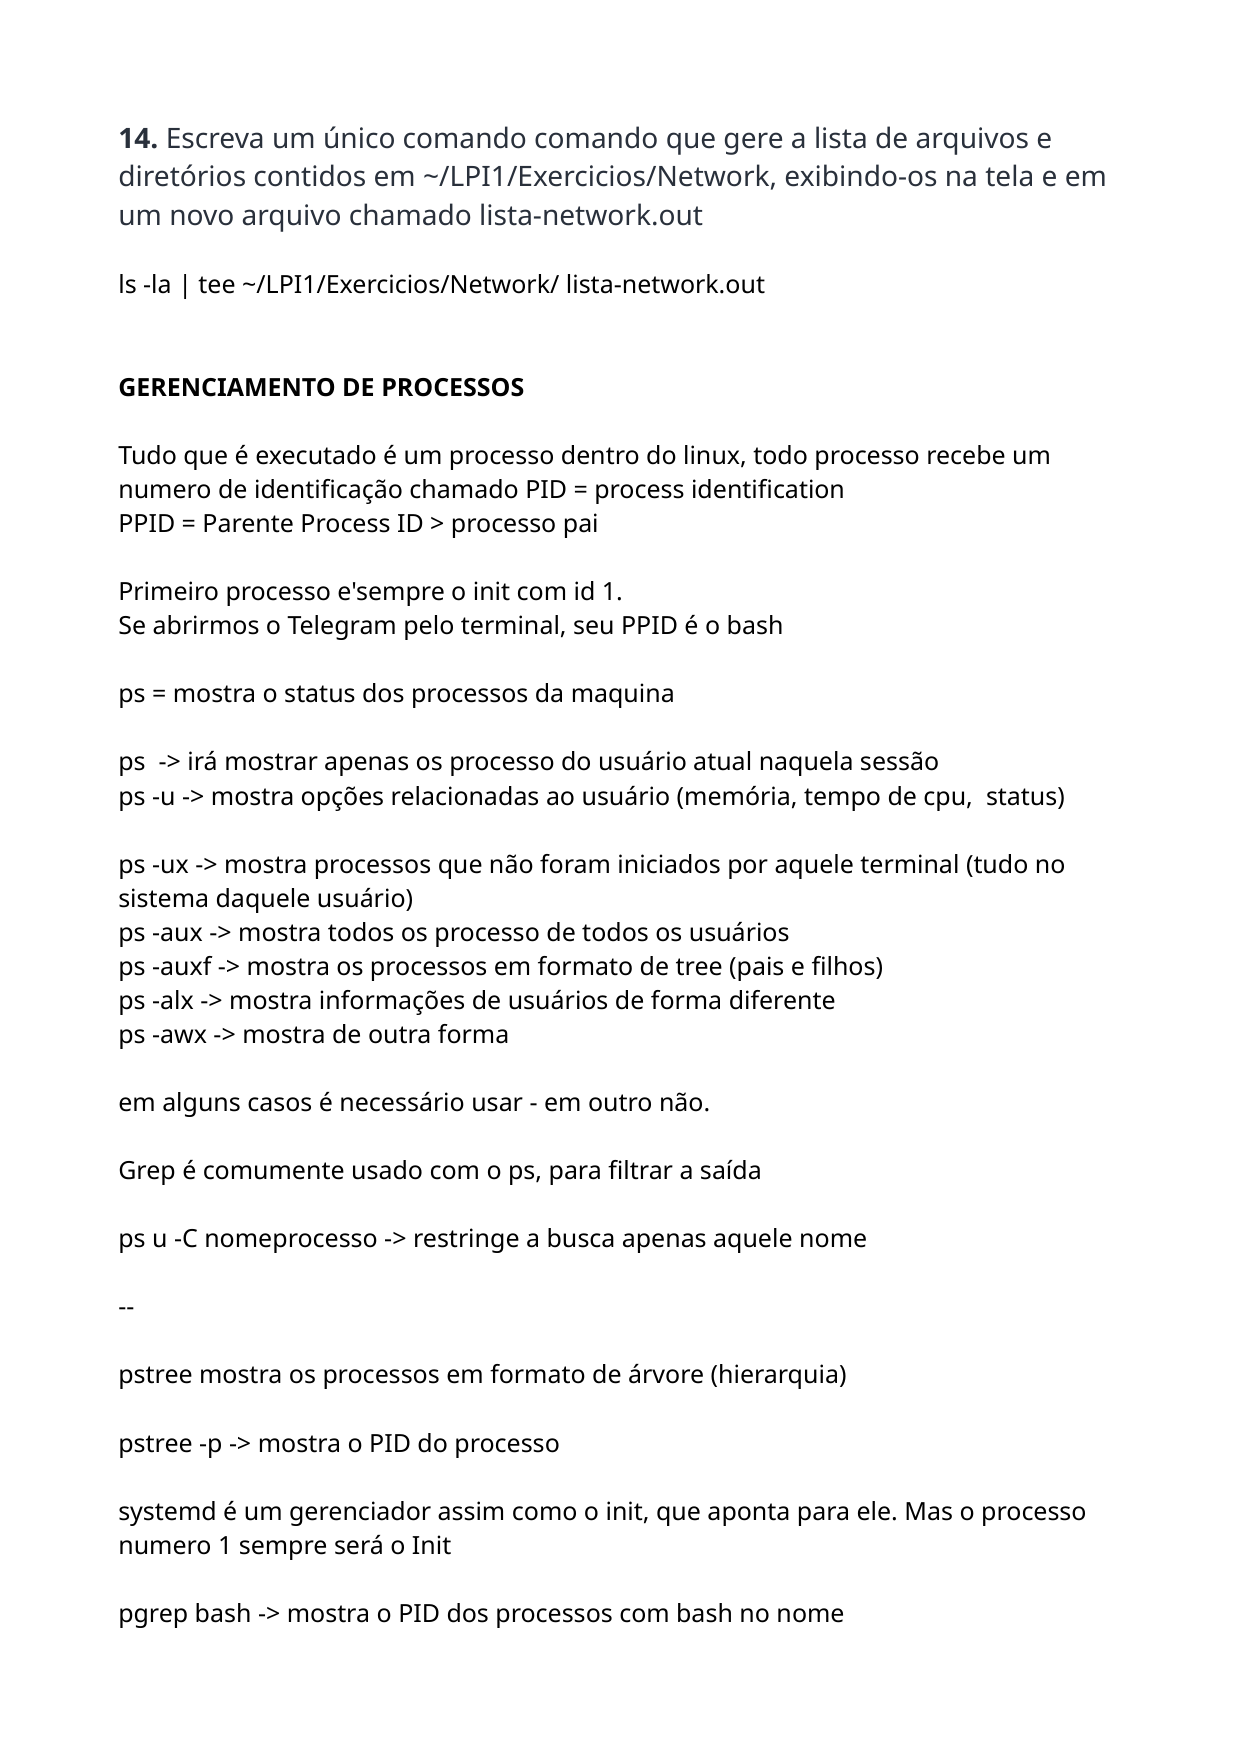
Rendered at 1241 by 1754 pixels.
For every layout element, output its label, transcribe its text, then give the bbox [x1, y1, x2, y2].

text systemd é um gerenciador assim como o init, que aponta para ele. Mas o processo numero 1 sempre será o Init [118, 1493, 1122, 1562]
text ps -auxf -> mostra os processos em formato de tree (pais e filhos) [118, 948, 1122, 982]
text pgrep bash -> mostra o PID dos processos com bash no nome [118, 1596, 1122, 1630]
text ps u -C nomeprocesso -> restringe a busca apenas aquele nome [118, 1221, 1122, 1255]
text ls -la | tee ~/LPI1/Exercicios/Network/ lista-network.out [118, 267, 1122, 301]
text Se abrirmos o Telegram pelo terminal, seu PPID é o bash [118, 608, 1122, 642]
text ps -awx -> mostra de outra forma [118, 1017, 1122, 1051]
text Primeiro processo e'sempre o init com id 1. [118, 574, 1122, 608]
text PPID = Parente Process ID > processo pai [118, 506, 1122, 540]
text ps -ux -> mostra processos que não foram iniciados por aquele terminal (tudo no sistema daquele usuário) [118, 846, 1122, 914]
text ps -alx -> mostra informações de usuários de forma diferente [118, 982, 1122, 1017]
text pstree mostra os processos em formato de árvore (hierarquia) [118, 1357, 1122, 1391]
text ps -u -> mostra opções relacionadas ao usuário (memória, tempo de cpu, status) [118, 778, 1122, 812]
text ps = mostra o status dos processos da maquina [118, 676, 1122, 710]
text em alguns casos é necessário usar - em outro não. [118, 1085, 1122, 1119]
text ps -aux -> mostra todos os processo de todos os usuários [118, 914, 1122, 948]
text Tudo que é executado é um processo dentro do linux, todo processo recebe um numero de identificação chamado PID = process identification [118, 437, 1122, 506]
text GERENCIAMENTO DE PROCESSOS [118, 369, 1122, 403]
text 14. Escreva um único comando comando que gere a lista de arquivos e diretórios contidos em ~/LPI1/Exercicios/Network, exibindo-os na tela e em um novo arquivo chamado lista-network.out [118, 118, 1122, 233]
text Grep é comumente usado com o ps, para filtrar a saída [118, 1153, 1122, 1187]
text pstree -p -> mostra o PID do processo [118, 1425, 1122, 1459]
text -- [118, 1289, 1122, 1323]
text ps -> irá mostrar apenas os processo do usuário atual naquela sessão [118, 744, 1122, 778]
